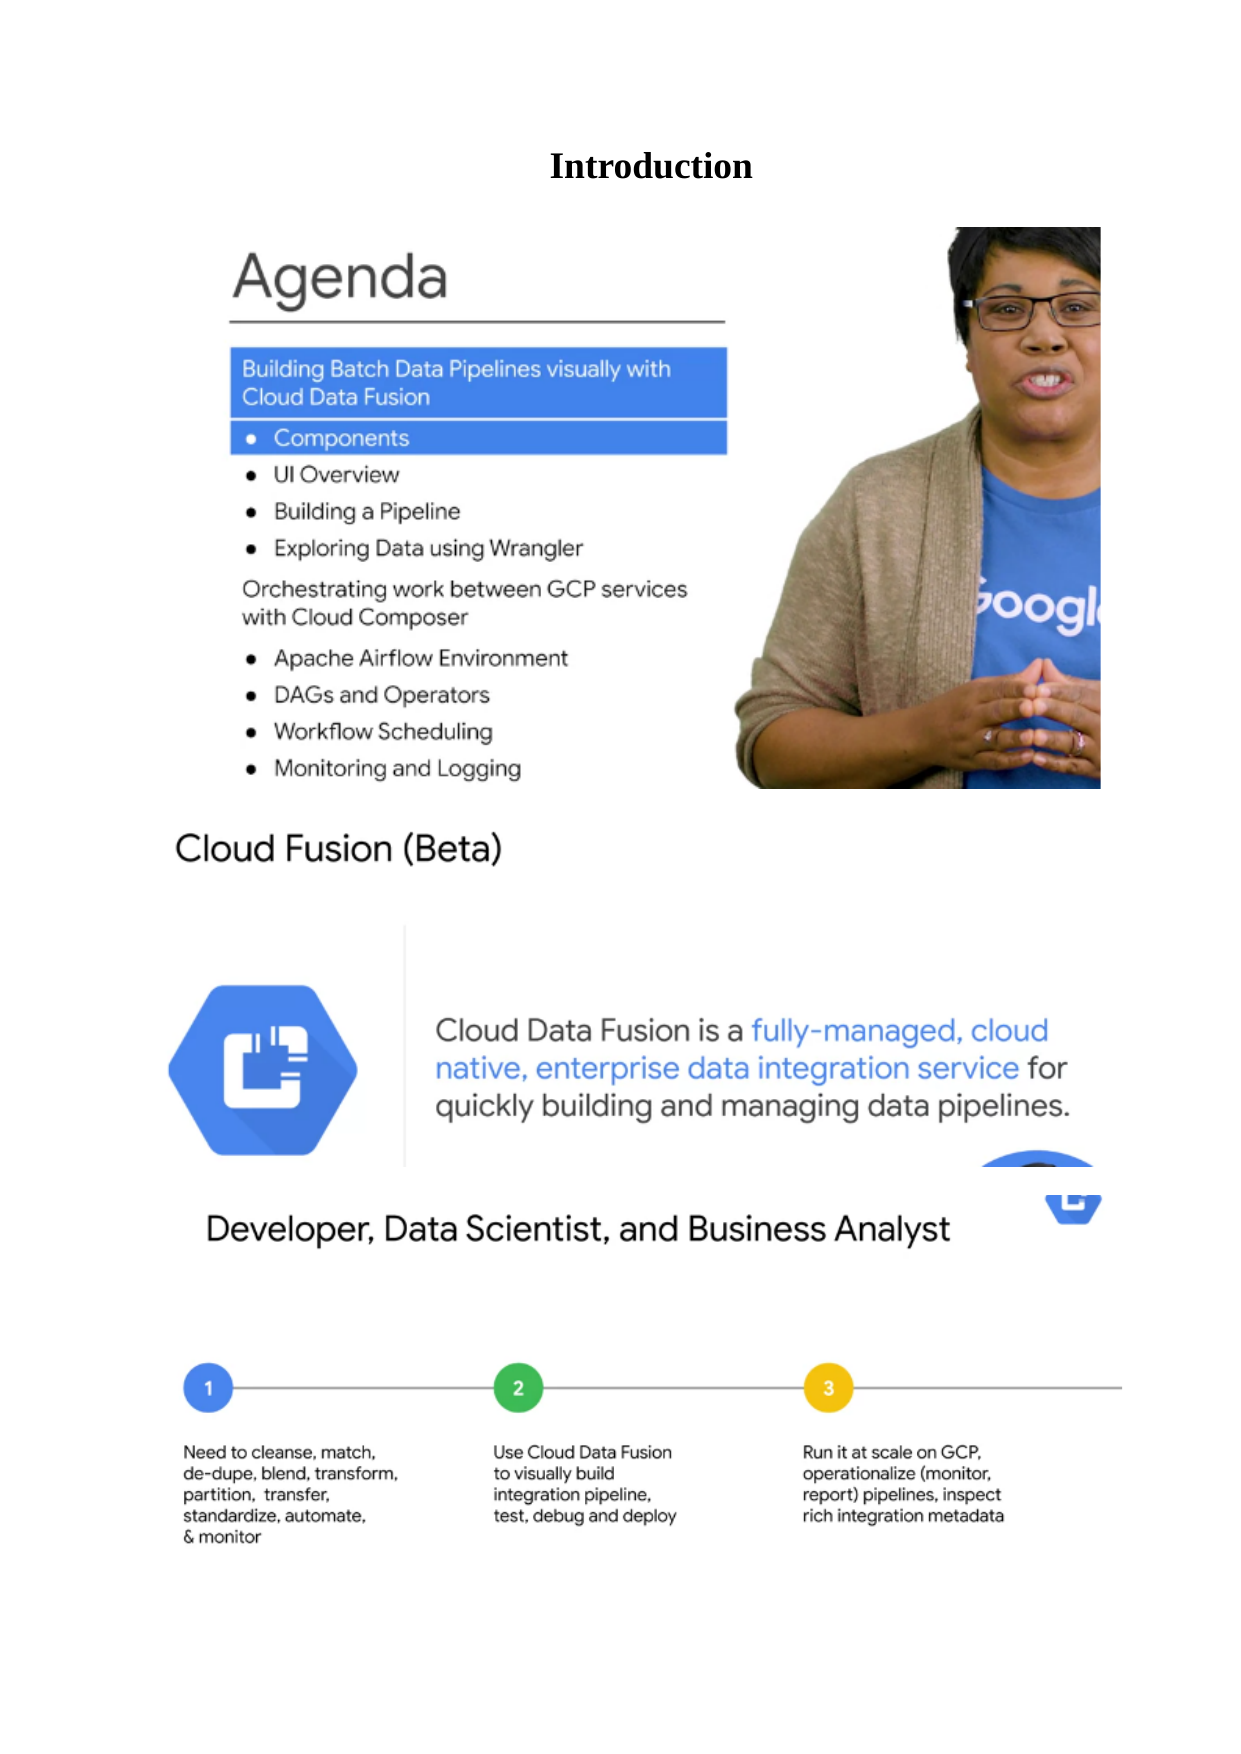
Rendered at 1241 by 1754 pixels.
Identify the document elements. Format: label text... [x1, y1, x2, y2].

picture [118, 817, 1123, 1167]
subtitle Introduction [118, 143, 1122, 186]
picture [118, 1195, 1123, 1563]
picture [139, 227, 1101, 789]
